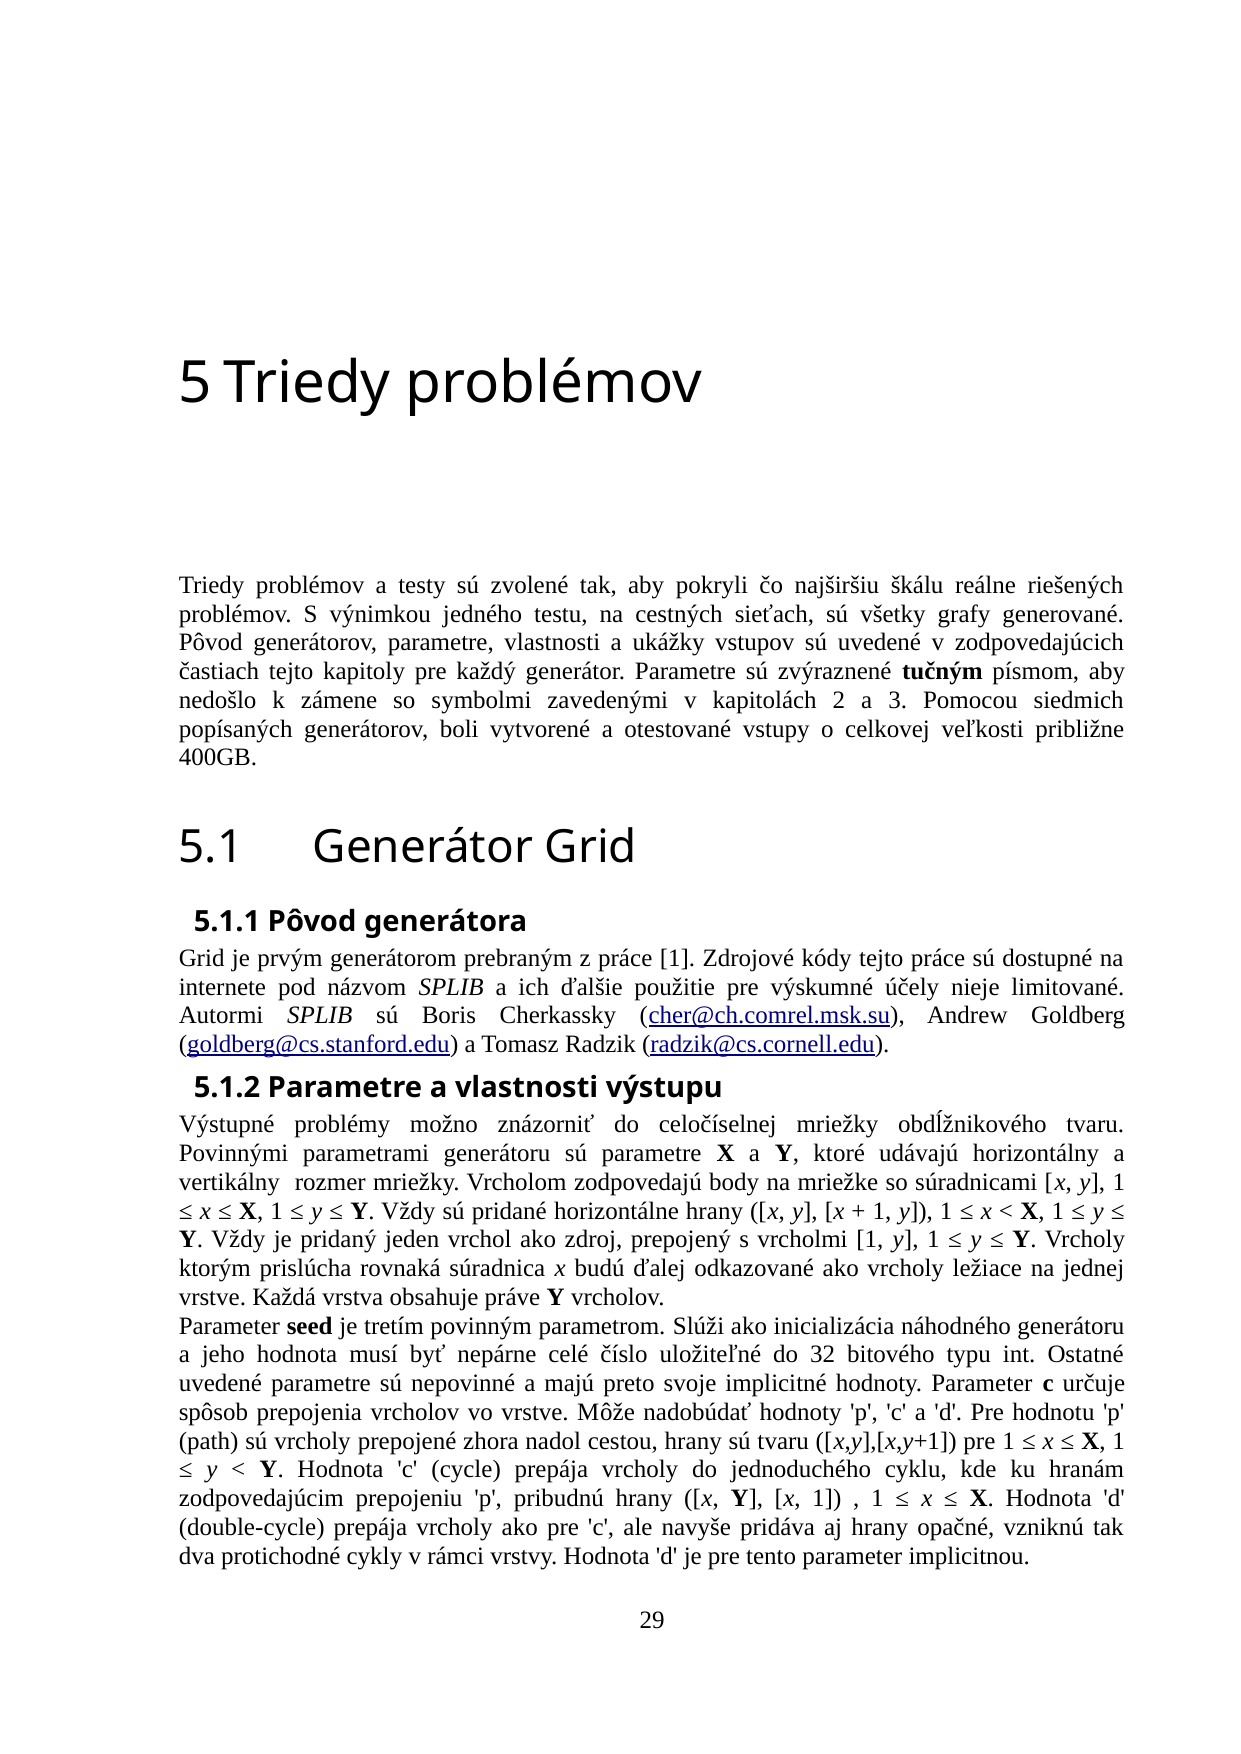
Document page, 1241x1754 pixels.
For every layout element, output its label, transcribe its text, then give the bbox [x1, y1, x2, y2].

subtitle Generátor Grid [178, 814, 1125, 876]
subtitle Pôvod generátora [193, 900, 1125, 940]
subtitle Parametre a vlastnosti výstupu [193, 1067, 1125, 1106]
text Výstupné problémy možno znázorniť do celočíselnej mriežky obdĺžnikového tvaru. Povinnými parametrami generátoru sú parametre X a Y, ktoré udávajú horizontálny a vertikálny rozmer mriežky. Vrcholom zodpovedajú body na mriežke so súradnicami [x, y], 1 ≤ x ≤ X, 1 ≤ y ≤ Y. Vždy sú pridané horizontálne hrany ([x, y], [x + 1, y]), 1 ≤ x < X, 1 ≤ y ≤ Y. Vždy je pridaný jeden vrchol ako zdroj, prepojený s vrcholmi [1, y], 1 ≤ y ≤ Y. Vrcholy ktorým prislúcha rovnaká súradnica x budú ďalej odkazované ako vrcholy ležiace na jednej vrstve. Každá vrstva obsahuje práve Y vrcholov. [178, 1109, 1125, 1311]
text Triedy problémov a testy sú zvolené tak, aby pokryli čo najširšiu škálu reálne riešených problémov. S výnimkou jedného testu, na cestných sieťach, sú všetky grafy generované. Pôvod generátorov, parametre, vlastnosti a ukážky vstupov sú uvedené v zodpovedajúcich častiach tejto kapitoly pre každý generátor. Parametre sú zvýraznené tučným písmom, aby nedošlo k zámene so symbolmi zavedenými v kapitolách 2 a 3. Pomocou siedmich popísaných generátorov, boli vytvorené a otestované vstupy o celkovej veľkosti približne 400GB. [178, 570, 1125, 771]
subtitle Triedy problémov [178, 341, 1125, 420]
text Parameter seed je tretím povinným parametrom. Slúži ako inicializácia náhodného generátoru a jeho hodnota musí byť nepárne celé číslo uložiteľné do 32 bitového typu int. Ostatné uvedené parametre sú nepovinné a majú preto svoje implicitné hodnoty. Parameter c určuje spôsob prepojenia vrcholov vo vrstve. Môže nadobúdať hodnoty 'p', 'c' a 'd'. Pre hodnotu 'p' (path) sú vrcholy prepojené zhora nadol cestou, hrany sú tvaru ([x,y],[x,y+1]) pre 1 ≤ x ≤ X, 1 ≤ y < Y. Hodnota 'c' (cycle) prepája vrcholy do jednoduchého cyklu, kde ku hranám zodpovedajúcim prepojeniu 'p', pribudnú hrany ([x, Y], [x, 1]) , 1 ≤ x ≤ X. Hodnota 'd' (double-cycle) prepája vrcholy ako pre 'c', ale navyše pridáva aj hrany opačné, vzniknú tak dva protichodné cykly v rámci vrstvy. Hodnota 'd' je pre tento parameter implicitnou. [178, 1311, 1125, 1569]
text Grid je prvým generátorom prebraným z práce [1]. Zdrojové kódy tejto práce sú dostupné na internete pod názvom SPLIB a ich ďalšie použitie pre výskumné účely nieje limitované. Autormi SPLIB sú Boris Cherkassky (cher@ch.comrel.msk.su), Andrew Goldberg (goldberg@cs.stanford.edu) a Tomasz Radzik (radzik@cs.cornell.edu). [178, 943, 1125, 1058]
